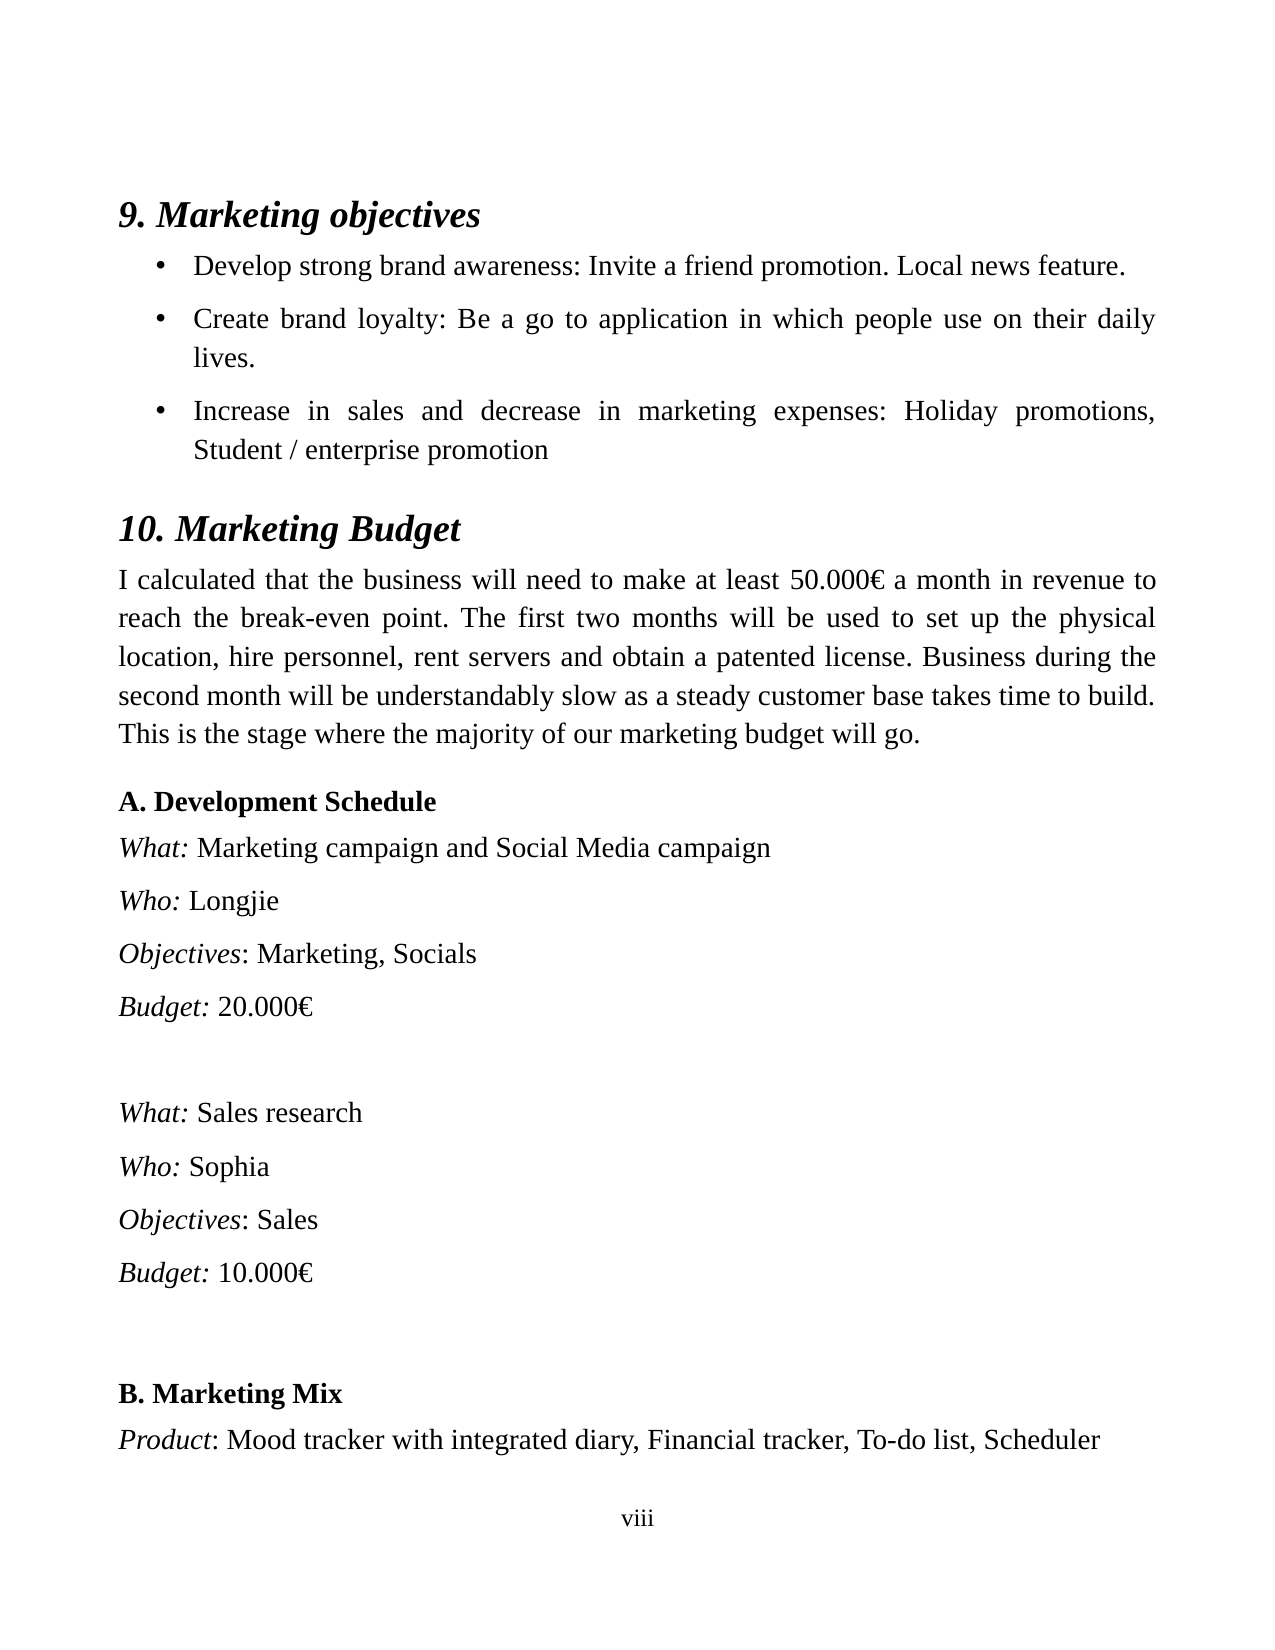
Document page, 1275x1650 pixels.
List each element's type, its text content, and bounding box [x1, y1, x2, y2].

text What: Marketing campaign and Social Media campaign [118, 830, 1157, 863]
subtitle 9. Marketing objectives [118, 192, 1157, 236]
text What: Sales research [118, 1096, 1157, 1129]
list Create brand loyalty: Be a go to application in which people use on their daily lives. [156, 301, 1157, 374]
subtitle 10. Marketing Budget [118, 506, 1157, 549]
list Increase in sales and decrease in marketing expenses: Holiday promotions, Student / enterprise promotion [156, 393, 1157, 465]
subtitle B. Marketing Mix [118, 1376, 1157, 1409]
text Objectives: Marketing, Socials [118, 936, 1157, 970]
text I calculated that the business will need to make at least 50.000€ a month in revenue to reach the break-even point. The first two months will be used to set up the physical location, hire personnel, rent servers and obtain a patented license. Business during the second month will be understandably slow as a steady customer base takes time to build. This is the stage where the majority of our marketing budget will go. [118, 562, 1157, 750]
text Product: Mood tracker with integrated diary, Financial tracker, To-do list, Scheduler [118, 1422, 1157, 1455]
text Who: Longjie [118, 883, 1157, 917]
text Who: Sophia [118, 1149, 1157, 1182]
subtitle A. Development Schedule [118, 784, 1157, 817]
text Objectives: Sales [118, 1202, 1157, 1235]
text Budget: 20.000€ [118, 989, 1157, 1023]
text Budget: 10.000€ [118, 1255, 1157, 1288]
list Develop strong brand awareness: Invite a friend promotion. Local news feature. [156, 248, 1157, 282]
